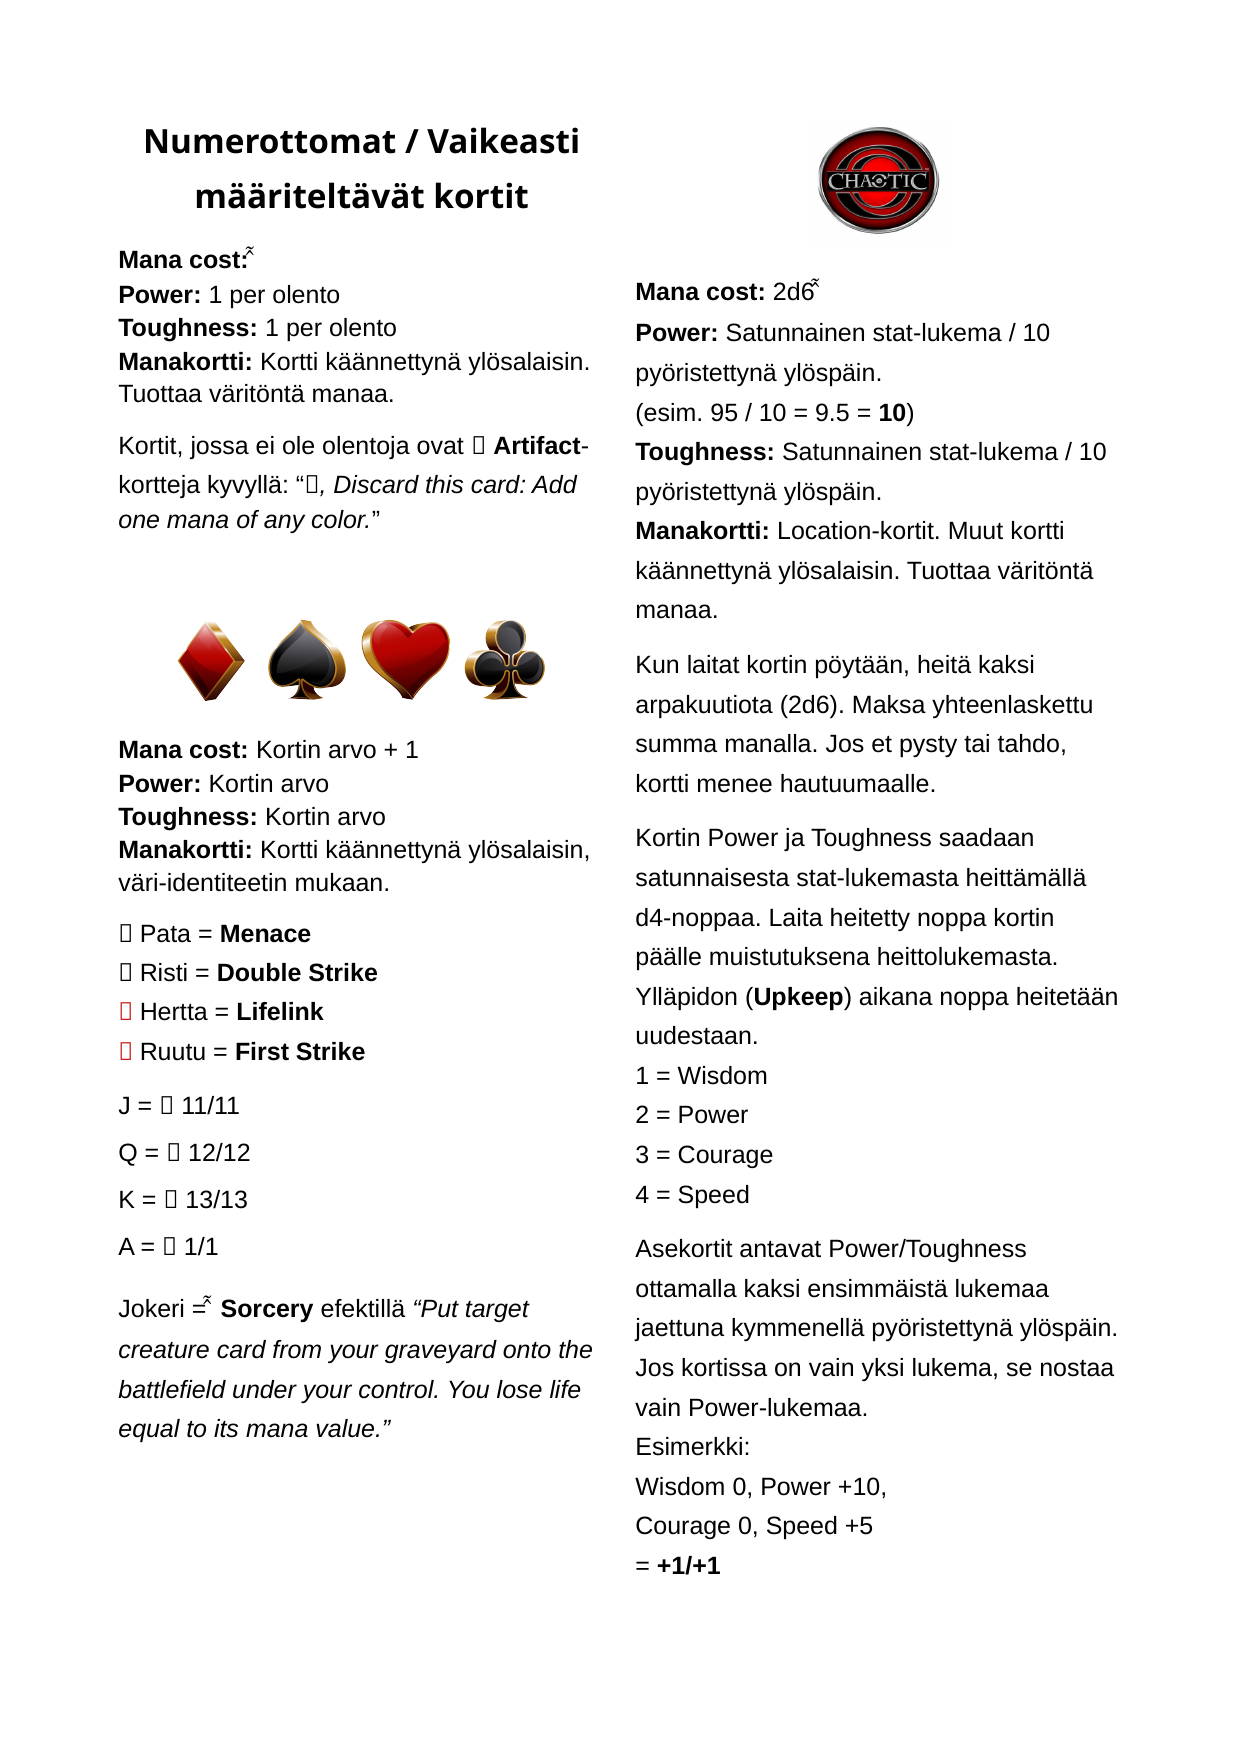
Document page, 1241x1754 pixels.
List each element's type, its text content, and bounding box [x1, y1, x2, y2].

picture [811, 118, 946, 248]
text J =  11/11 Q =  12/12 K =  13/13 A =  1/1 [118, 1087, 605, 1262]
text Asekortit antavat Power/Toughness ottamalla kaksi ensimmäistä lukemaa jaettuna kymmenellä pyöristettynä ylöspäin. Jos kortissa on vain yksi lukema, se nostaa vain Power-lukemaa. Esimerkki: Wisdom 0, Power +10, Courage 0, Speed +5 = +1/+1 [635, 1234, 1122, 1580]
text Jokeri =  Sorcery efektillä “Put target creature card from your graveyard onto the battlefield under your control. You lose life equal to its mana value.” [118, 1290, 605, 1443]
text Mana cost:  Power: 1 per olento Toughness: 1 per olento Manakortti: Kortti käännettynä ylösalaisin. Tuottaa väritöntä manaa. [118, 242, 605, 408]
text Numerottomat / Vaikeasti määriteltävät kortit [118, 118, 605, 218]
picture [169, 601, 554, 708]
text Kortit, jossa ei ole olentoja ovat  Artifact-kortteja kyvyllä: “, Discard this card: Add one mana of any color.” [118, 427, 605, 534]
text Mana cost: 2d6  Power: Satunnainen stat-lukema / 10 pyöristettynä ylöspäin. (esim. 95 / 10 = 9.5 = 10) Toughness: Satunnainen stat-lukema / 10 pyöristettynä ylöspäin. Manakortti: Location-kortit. Muut kortti käännettynä ylösalaisin. Tuottaa väritöntä manaa. [635, 273, 1122, 624]
text Kortin Power ja Toughness saadaan satunnaisesta stat-lukemasta heittämällä d4-noppaa. Laita heitetty noppa kortin päälle muistutuksena heittolukemasta. Ylläpidon (Upkeep) aikana noppa heitetään uudestaan. 1 = Wisdom 2 = Power 3 = Courage 4 = Speed [635, 823, 1122, 1208]
text Kun laitat kortin pöytään, heitä kaksi arpakuutiota (2d6). Maksa yhteenlaskettu summa manalla. Jos et pysty tai tahdo, kortti menee hautuumaalle. [635, 650, 1122, 798]
text  Pata = Menace  Risti = Double Strike  Hertta = Lifelink  Ruutu = First Strike [118, 916, 605, 1067]
text Mana cost: Kortin arvo + 1 Power: Kortin arvo Toughness: Kortin arvo Manakortti: Kortti käännettynä ylösalaisin, väri-identiteetin mukaan. [118, 736, 605, 896]
